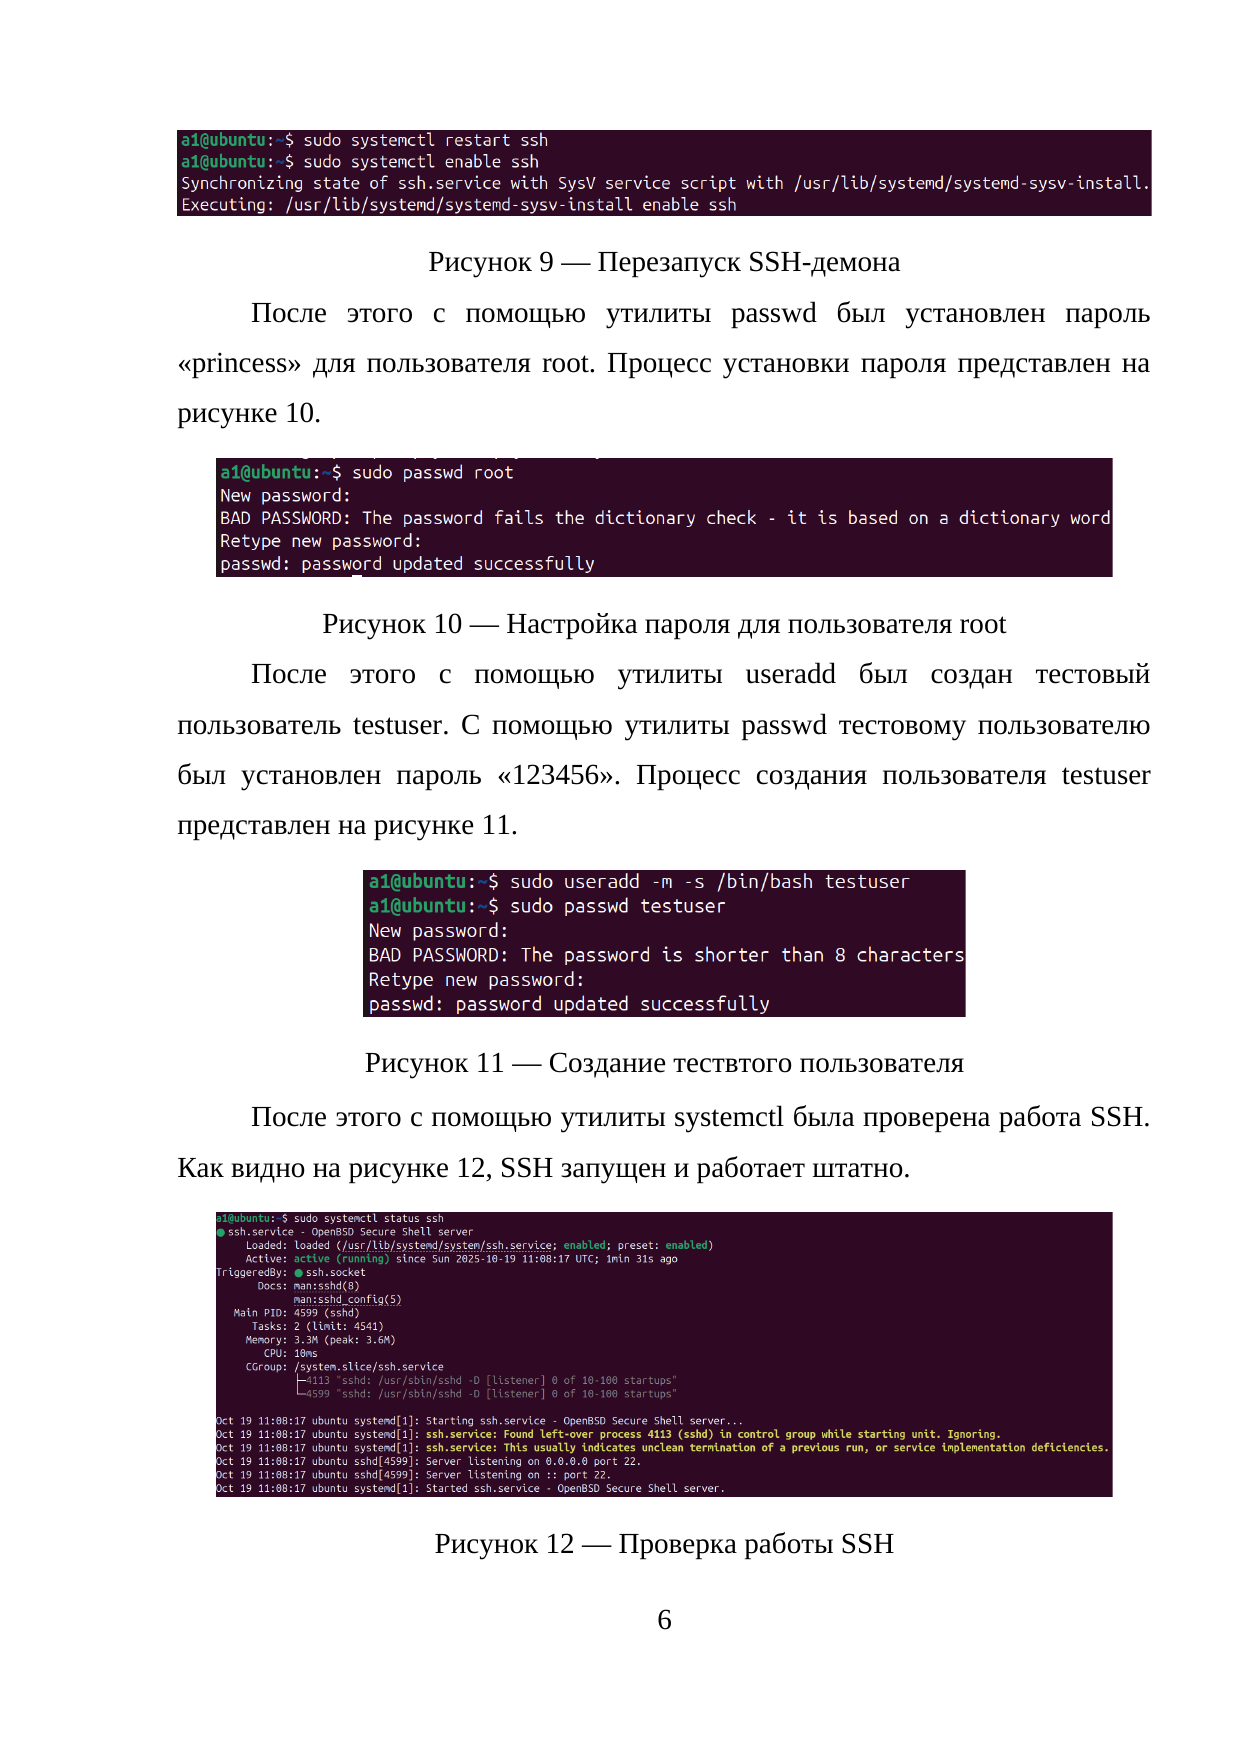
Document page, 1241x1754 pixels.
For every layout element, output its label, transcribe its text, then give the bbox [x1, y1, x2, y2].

text После этого с помощью утилиты passwd был установлен пароль «princess» для пользователя root. Процесс установки пароля представлен на рисунке 10. [177, 295, 1152, 429]
picture [363, 870, 966, 1017]
text После этого с помощью утилиты systemctl была проверена работа SSH. Как видно на рисунке 12, SSH запущен и работает штатно. [177, 1099, 1152, 1183]
text Рисунок 11 — Создание тествтого пользователя [201, 870, 1128, 1079]
picture [216, 1212, 1113, 1497]
picture [216, 458, 1113, 577]
text Рисунок 12 — Проверка работы SSH [177, 1213, 1152, 1560]
text Рисунок 10 — Настройка пароля для пользователя root [177, 458, 1152, 640]
text Рисунок 9 — Перезапуск SSH-демона [177, 216, 1152, 278]
text После этого с помощью утилиты useradd был создан тестовый пользователь testuser. С помощью утилиты passwd тестовому пользователю был установлен пароль «123456». Процесс создания пользователя testuser представлен на рисунке 11. [177, 656, 1152, 841]
picture [177, 130, 1152, 216]
